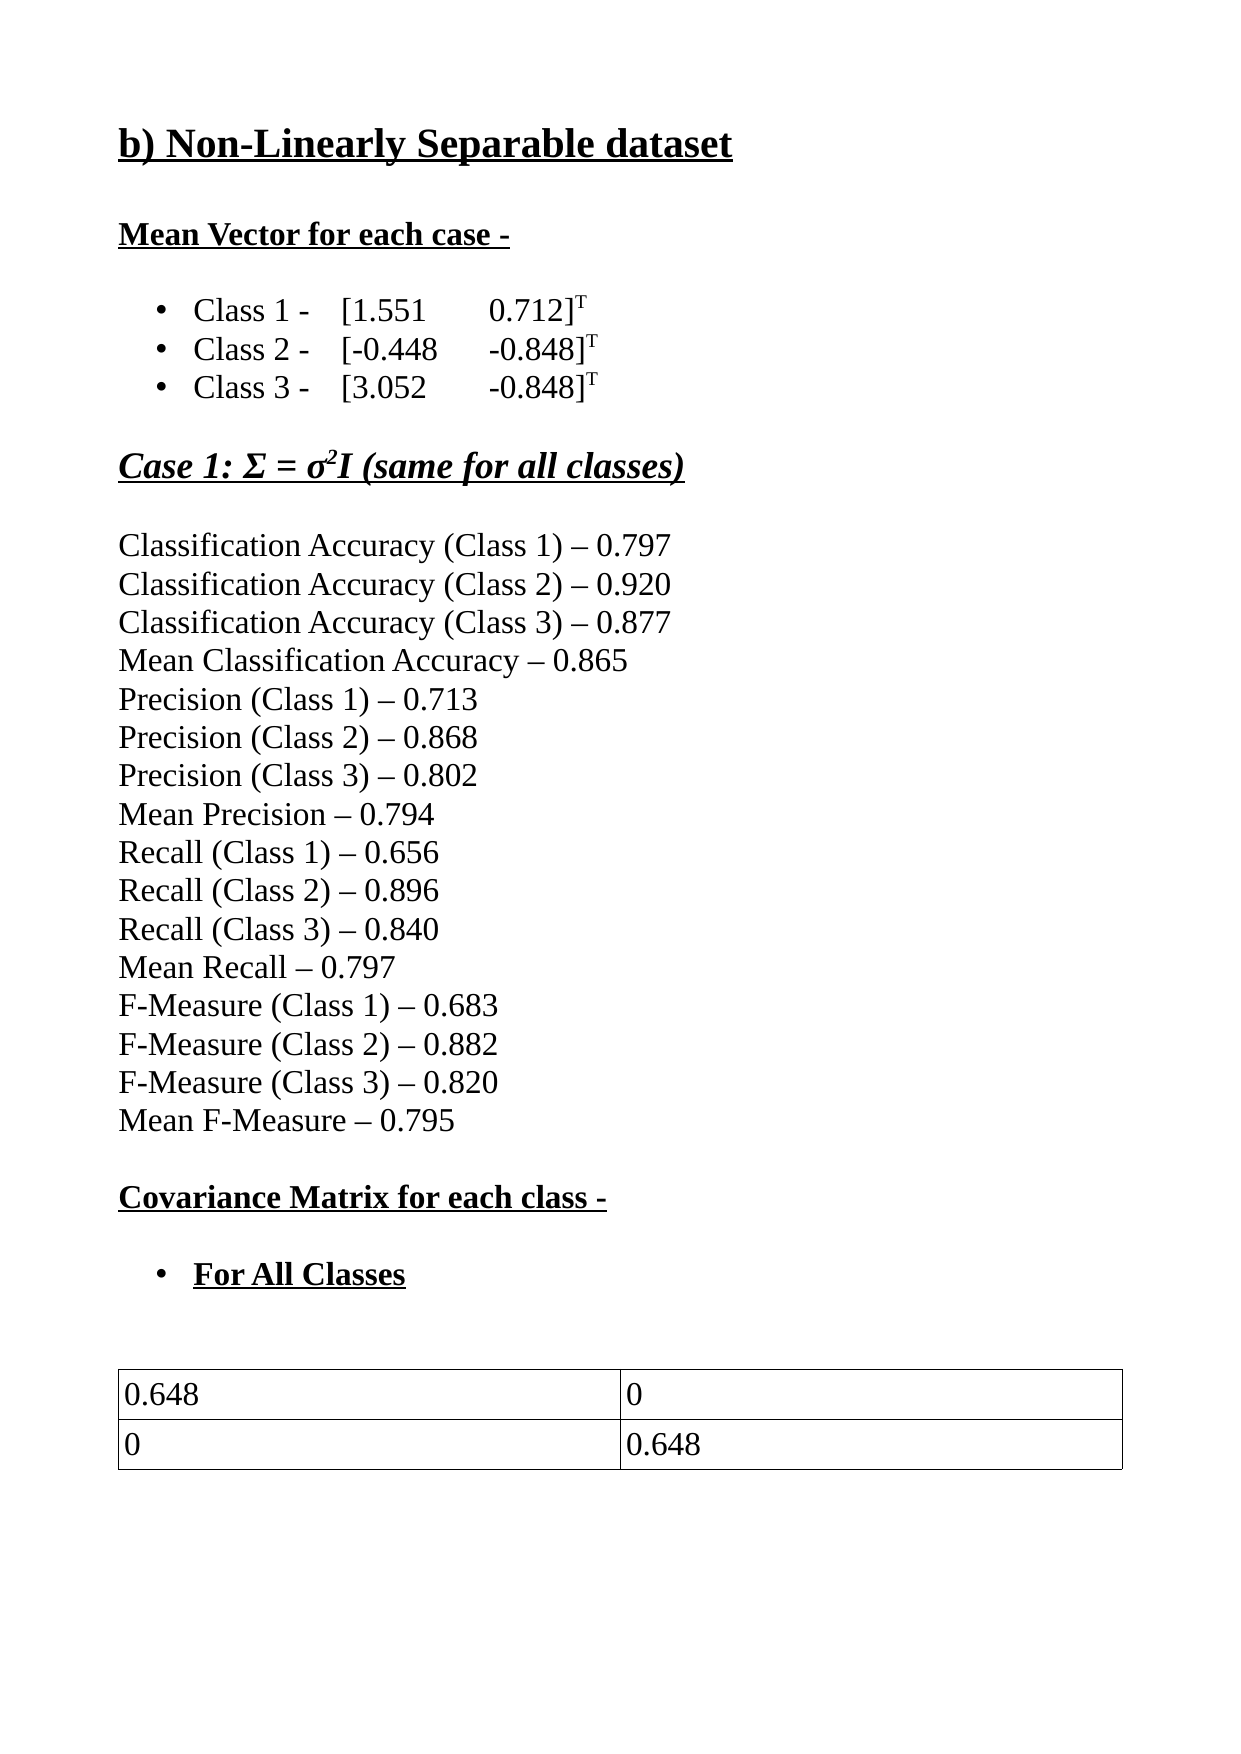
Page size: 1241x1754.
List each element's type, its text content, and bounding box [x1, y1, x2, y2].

text Case 1: Σ = σ2I (same for all classes) [118, 444, 1122, 487]
text Recall (Class 2) – 0.896 [118, 870, 1122, 909]
text Classification Accuracy (Class 2) – 0.920 [118, 564, 1122, 602]
table_cell 0.648 [621, 1420, 1122, 1468]
text Mean Recall – 0.797 [118, 947, 1122, 985]
text Classification Accuracy (Class 3) – 0.877 [118, 602, 1122, 640]
text Mean F-Measure – 0.795 [118, 1100, 1122, 1139]
table_cell 0 [119, 1420, 620, 1468]
text F-Measure (Class 2) – 0.882 [118, 1024, 1122, 1062]
text Precision (Class 3) – 0.802 [118, 755, 1122, 794]
text Recall (Class 1) – 0.656 [118, 832, 1122, 870]
table_header 0 [621, 1370, 1122, 1419]
text F-Measure (Class 1) – 0.683 [118, 985, 1122, 1024]
list Class 1 - [1.551 0.712]T [156, 291, 1122, 329]
text Covariance Matrix for each class - [118, 1177, 1122, 1215]
table_header 0.648 [119, 1370, 620, 1419]
text F-Measure (Class 3) – 0.820 [118, 1062, 1122, 1100]
list Class 3 - [3.052 -0.848]T [156, 367, 1122, 406]
text Recall (Class 3) – 0.840 [118, 909, 1122, 947]
text Mean Precision – 0.794 [118, 794, 1122, 832]
list For All Classes [156, 1254, 1122, 1292]
text Precision (Class 1) – 0.713 [118, 679, 1122, 717]
list Class 2 - [-0.448 -0.848]T [156, 329, 1122, 367]
text Mean Vector for each case - [118, 214, 1122, 252]
text Mean Classification Accuracy – 0.865 [118, 640, 1122, 679]
text Precision (Class 2) – 0.868 [118, 717, 1122, 755]
text b) Non-Linearly Separable dataset [118, 118, 1122, 166]
text Classification Accuracy (Class 1) – 0.797 [118, 525, 1122, 564]
